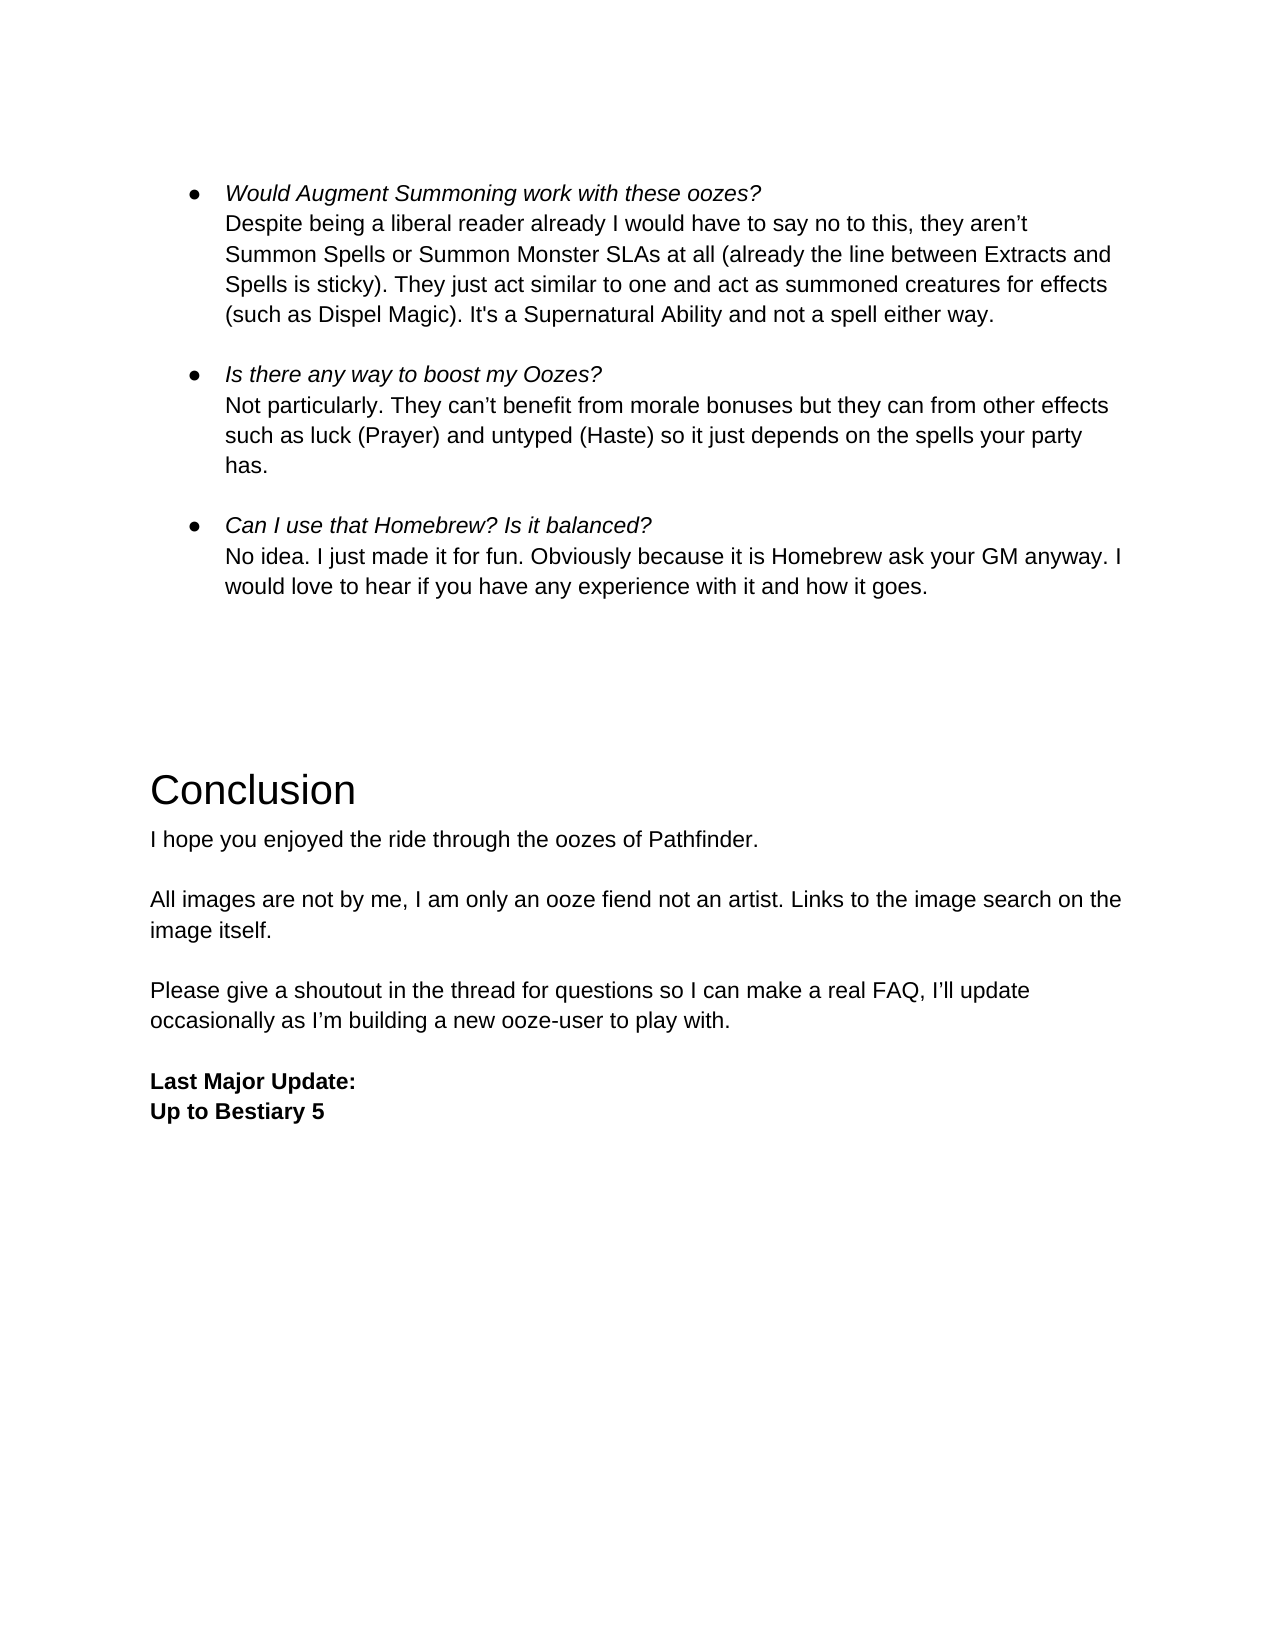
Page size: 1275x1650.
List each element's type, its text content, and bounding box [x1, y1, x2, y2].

list Is there any way to boost my Oozes? [187, 361, 1125, 388]
text Despite being a liberal reader already I would have to say no to this, they aren’t Summon Spells or Summon Monster SLAs at all (already the line between Extracts and Spells is sticky). They just act similar to one and act as summoned creatures for effects (such as Dispel Magic). It's a Supernatural Ability and not a spell either way. [225, 210, 1125, 327]
text I hope you enjoyed the ride through the oozes of Pathfinder. [150, 826, 1125, 852]
text Please give a shoutout in the thread for questions so I can make a real FAQ, I’ll update occasionally as I’m building a new ooze-user to play with. [150, 977, 1125, 1034]
text Not particularly. They can’t benefit from morale bonuses but they can from other effects such as luck (Prayer) and untyped (Haste) so it just depends on the spells your party has. [225, 392, 1125, 478]
list Would Augment Summoning work with these oozes? [187, 180, 1125, 207]
text All images are not by me, I am only an ooze fiend not an artist. Links to the image search on the image itself. [150, 886, 1125, 943]
text Last Major Update: [150, 1068, 1125, 1094]
text Up to Bestiary 5 [150, 1098, 1125, 1124]
text No idea. I just made it for fun. Obviously because it is Homebrew ask your GM anyway. I would love to hear if you have any experience with it and how it goes. [225, 543, 1125, 599]
list Can I use that Homebrew? Is it balanced? [187, 512, 1125, 539]
subtitle Conclusion [150, 766, 1125, 813]
